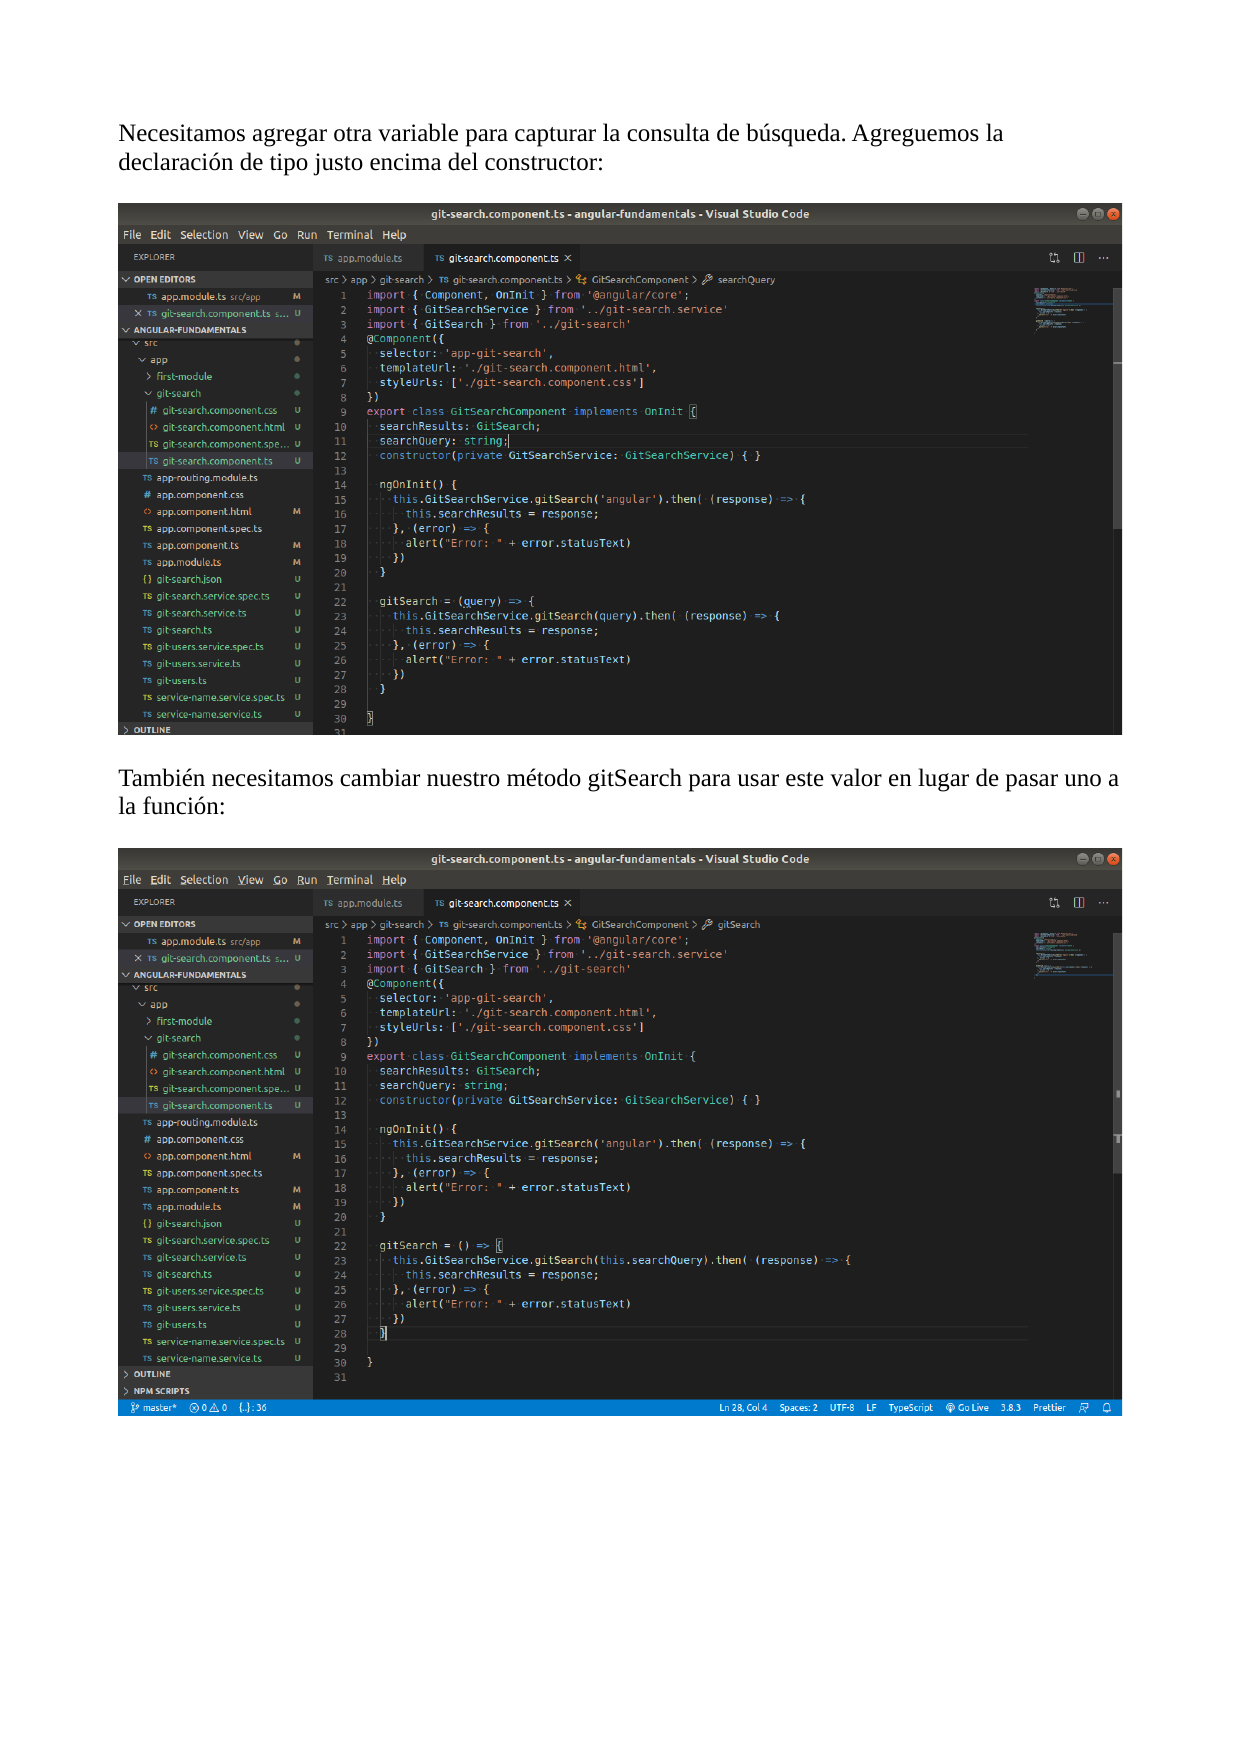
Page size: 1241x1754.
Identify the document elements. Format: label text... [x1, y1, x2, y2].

text Necesitamos agregar otra variable para capturar la consulta de búsqueda. Agreguemos la declaración de tipo justo encima del constructor: [118, 118, 1122, 176]
text También necesitamos cambiar nuestro método gitSearch para usar este valor en lugar de pasar uno a la función: [118, 763, 1122, 820]
picture [118, 203, 1123, 735]
picture [118, 848, 1123, 1416]
